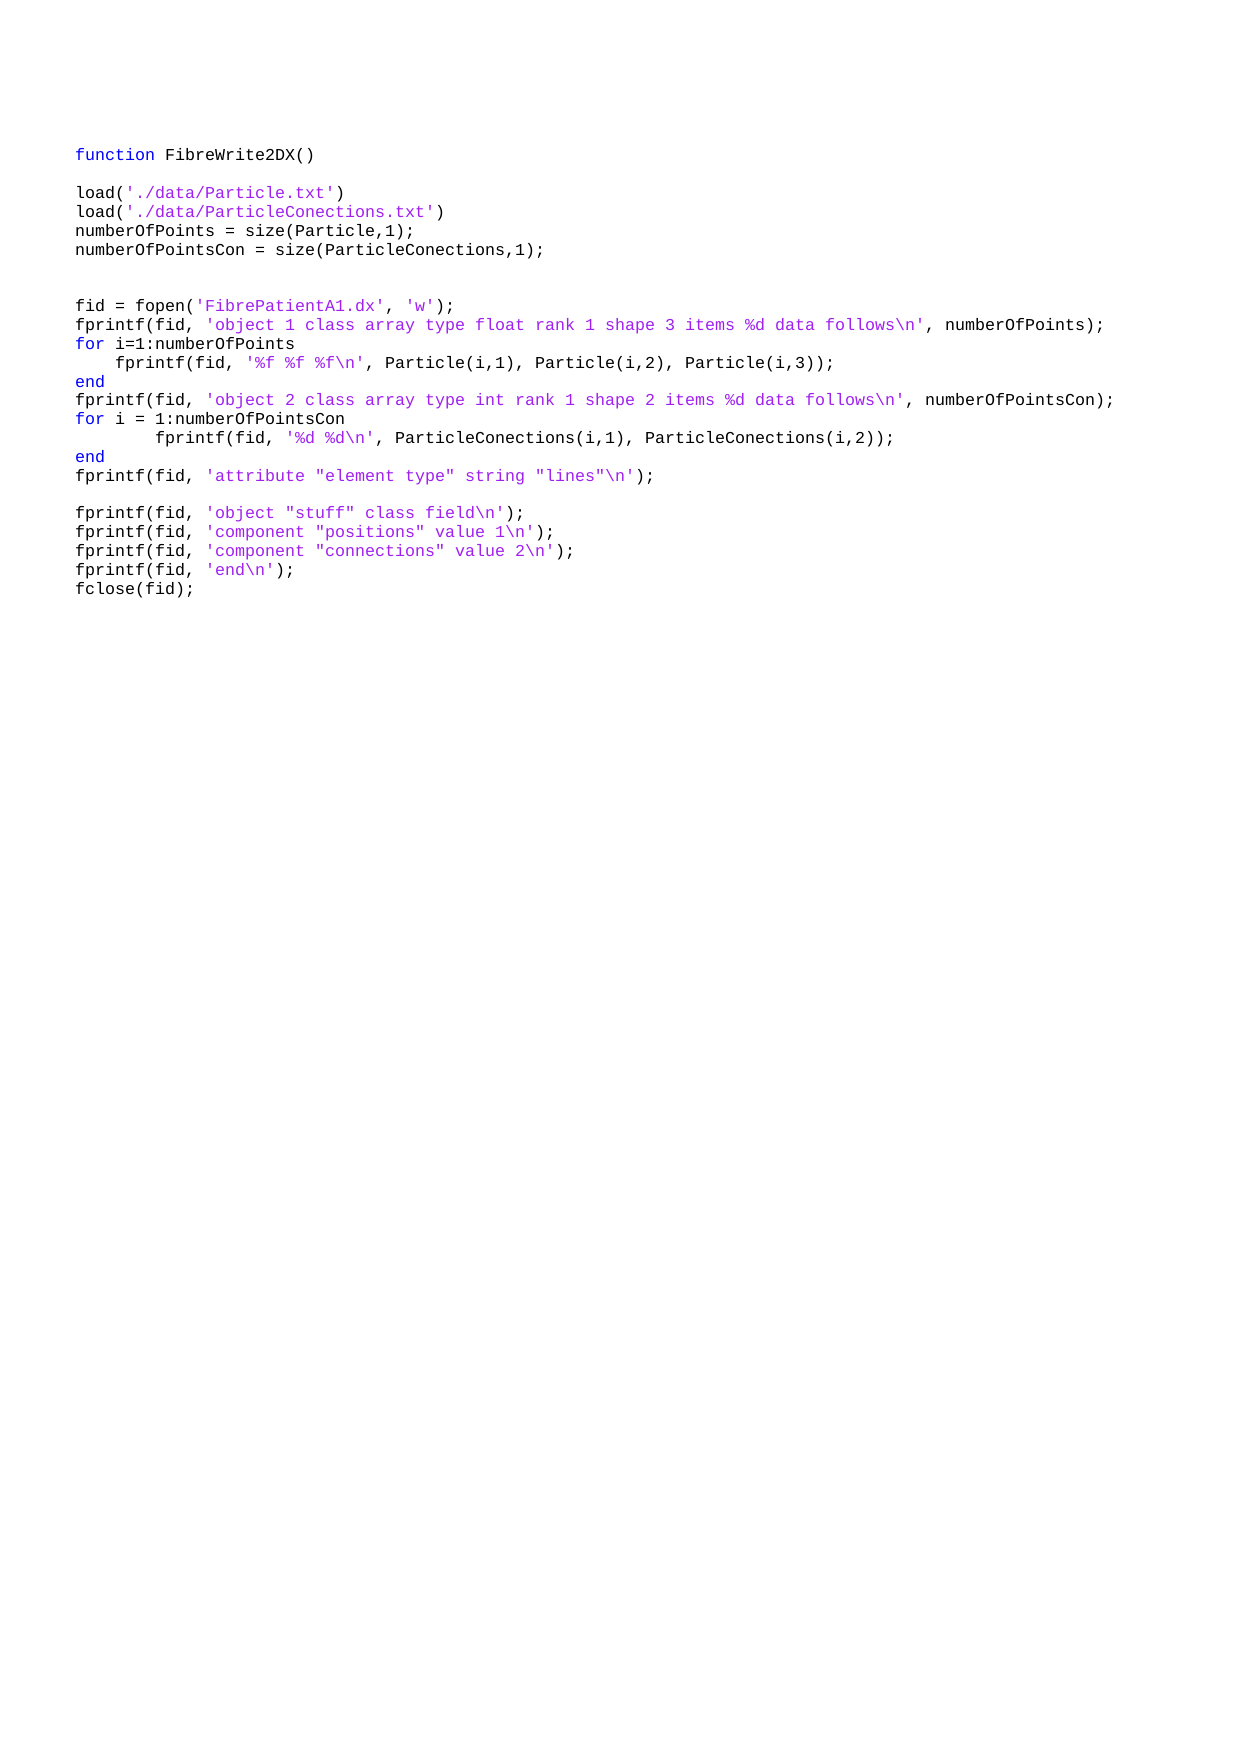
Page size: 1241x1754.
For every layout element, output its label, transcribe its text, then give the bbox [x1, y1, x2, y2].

text fprintf(fid, 'end\n'); [75, 562, 1165, 581]
text fprintf(fid, '%f %f %f\n', Particle(i,1), Particle(i,2), Particle(i,3)); [75, 354, 1165, 373]
text fprintf(fid, '%d %d\n', ParticleConections(i,1), ParticleConections(i,2)); [75, 430, 1165, 448]
text load('./data/Particle.txt') [75, 184, 1165, 203]
text fclose(fid); [75, 581, 1165, 599]
text for i=1:numberOfPoints [75, 335, 1165, 354]
text fprintf(fid, 'object "stuff" class field\n'); [75, 505, 1165, 524]
text for i = 1:numberOfPointsCon [75, 411, 1165, 430]
text fprintf(fid, 'component "positions" value 1\n'); [75, 524, 1165, 543]
text fprintf(fid, 'attribute "element type" string "lines"\n'); [75, 467, 1165, 486]
text fid = fopen('FibrePatientA1.dx', 'w'); [75, 298, 1165, 317]
text fprintf(fid, 'object 2 class array type int rank 1 shape 2 items %d data follows\n', numberOfPointsCon); [75, 392, 1165, 411]
text load('./data/ParticleConections.txt') [75, 203, 1165, 222]
text fprintf(fid, 'component "connections" value 2\n'); [75, 543, 1165, 562]
text numberOfPointsCon = size(ParticleConections,1); [75, 241, 1165, 260]
text end [75, 448, 1165, 467]
text fprintf(fid, 'object 1 class array type float rank 1 shape 3 items %d data follows\n', numberOfPoints); [75, 317, 1165, 335]
text numberOfPoints = size(Particle,1); [75, 222, 1165, 241]
text end [75, 373, 1165, 392]
text function FibreWrite2DX() [75, 147, 1165, 166]
